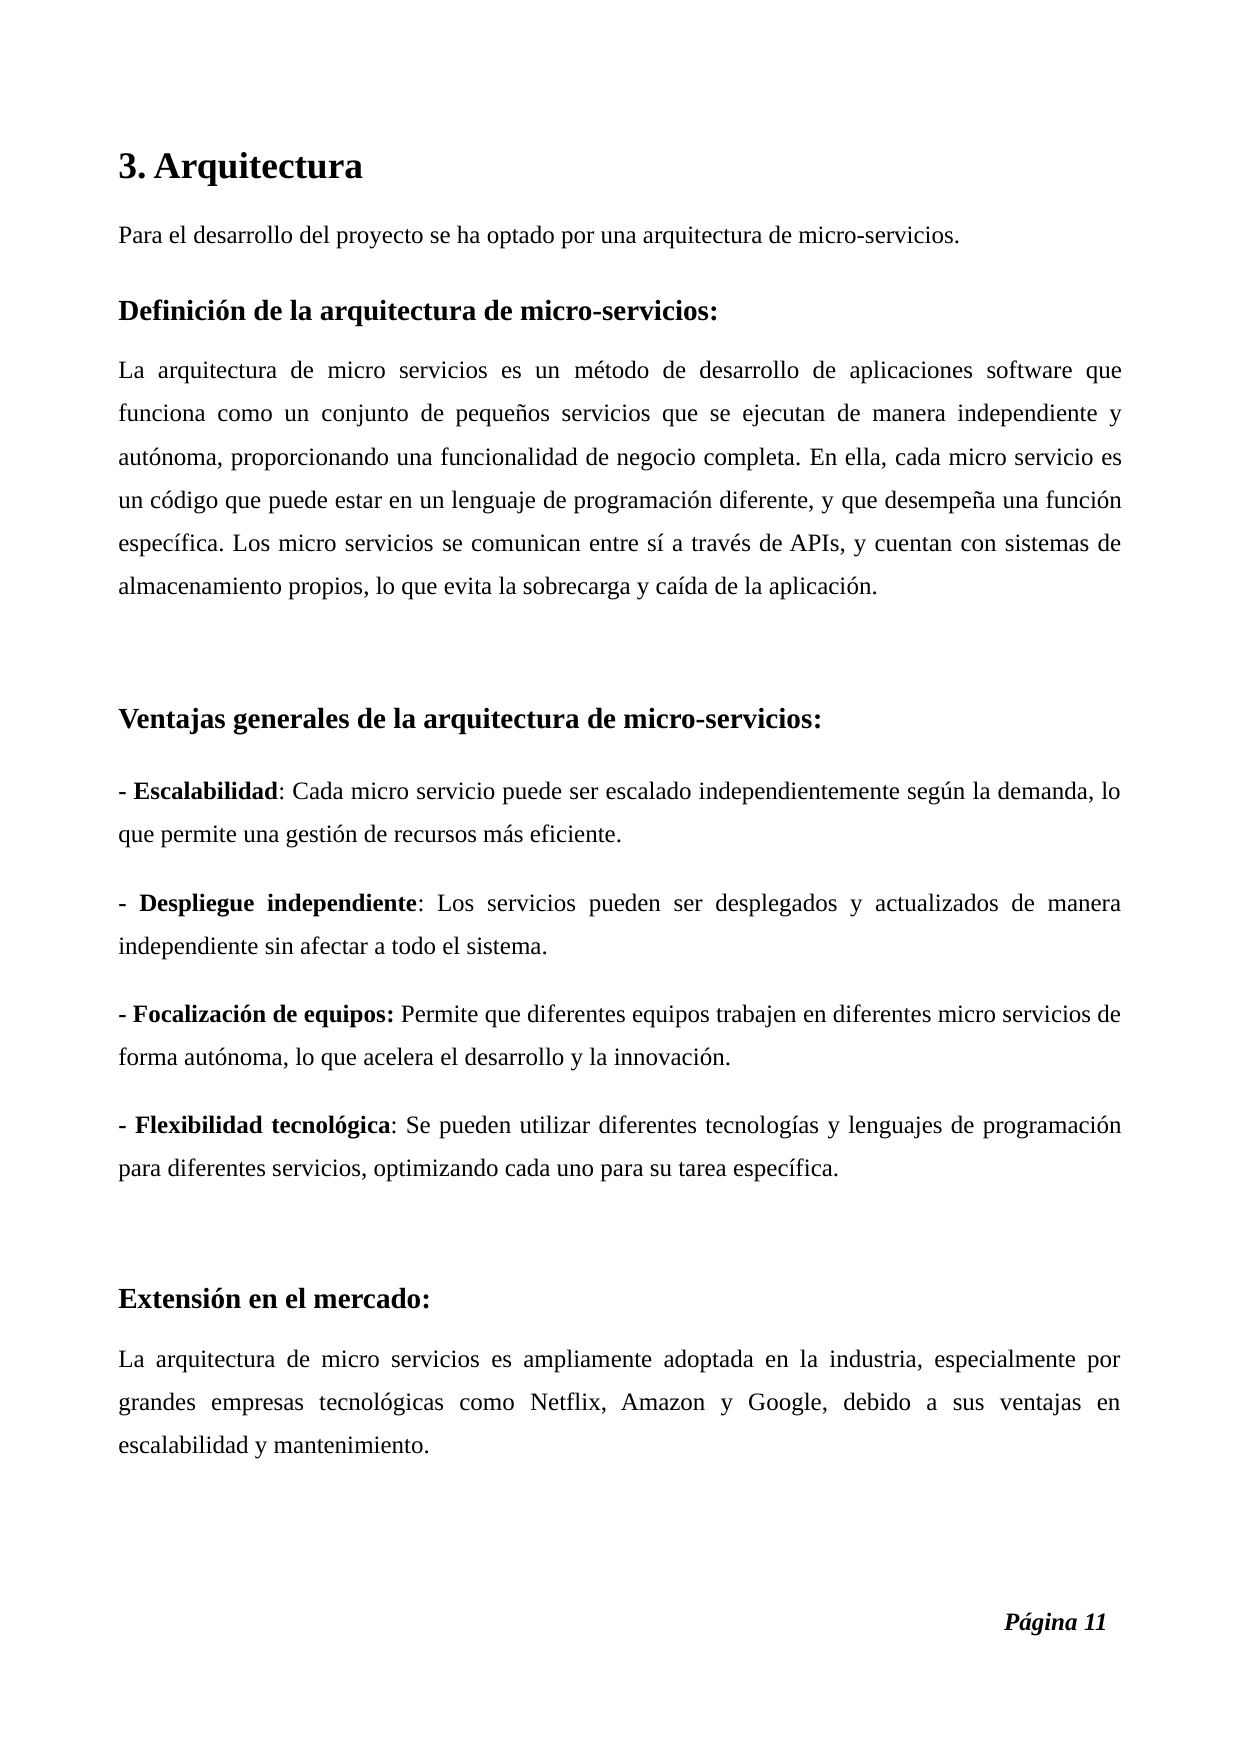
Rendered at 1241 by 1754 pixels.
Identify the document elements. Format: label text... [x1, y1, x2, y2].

subtitle Ventajas generales de la arquitectura de micro-servicios: [118, 701, 1122, 734]
subtitle - Escalabilidad: Cada micro servicio puede ser escalado independientemente según la demanda, lo que permite una gestión de recursos más eficiente. [118, 776, 1122, 848]
subtitle - Focalización de equipos: Permite que diferentes equipos trabajen en diferentes micro servicios de forma autónoma, lo que acelera el desarrollo y la innovación. [118, 999, 1122, 1071]
subtitle - Despliegue independiente: Los servicios pueden ser desplegados y actualizados de manera independiente sin afectar a todo el sistema. [118, 888, 1122, 959]
subtitle Definición de la arquitectura de micro-servicios: [118, 293, 1122, 326]
subtitle 3. Arquitectura [118, 143, 1122, 186]
text La arquitectura de micro servicios es ampliamente adoptada en la industria, especialmente por grandes empresas tecnológicas como Netflix, Amazon y Google, debido a sus ventajas en escalabilidad y mantenimiento. [118, 1344, 1122, 1459]
subtitle - Flexibilidad tecnológica: Se pueden utilizar diferentes tecnologías y lenguajes de programación para diferentes servicios, optimizando cada uno para su tarea específica. [118, 1110, 1122, 1182]
subtitle Extensión en el mercado: [118, 1281, 1122, 1315]
text La arquitectura de micro servicios es un método de desarrollo de aplicaciones software que funciona como un conjunto de pequeños servicios que se ejecutan de manera independiente y autónoma, proporcionando una funcionalidad de negocio completa. En ella, cada micro servicio es un código que puede estar en un lenguaje de programación diferente, y que desempeña una función específica. Los micro servicios se comunican entre sí a través de APIs, y cuentan con sistemas de almacenamiento propios, lo que evita la sobrecarga y caída de la aplicación. [118, 355, 1122, 600]
text Para el desarrollo del proyecto se ha optado por una arquitectura de micro-servicios. [118, 220, 1122, 249]
